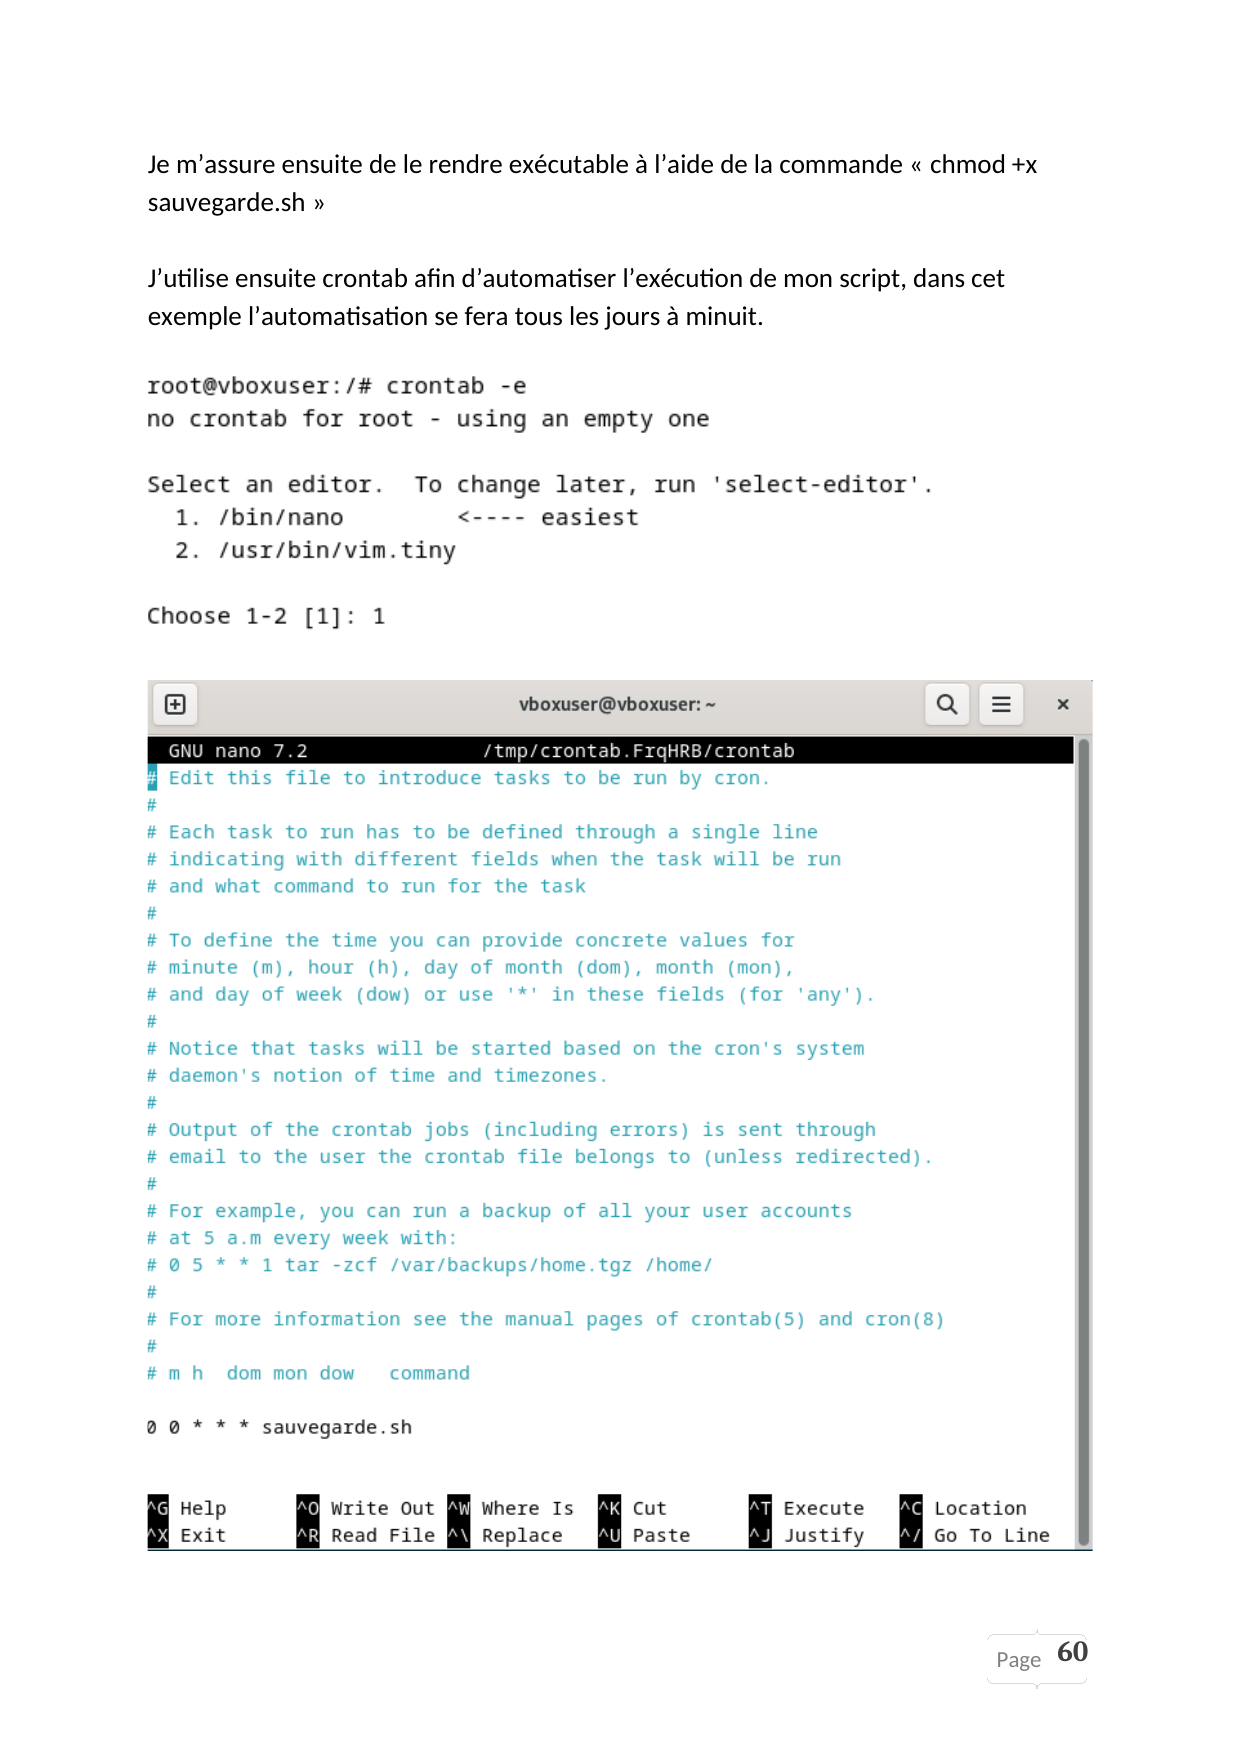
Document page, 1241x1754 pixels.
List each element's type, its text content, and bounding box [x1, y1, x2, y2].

text Je m’assure ensuite de le rendre exécutable à l’aide de la commande « chmod +x sauvegarde.sh » J’utilise ensuite crontab afin d’automatiser l’exécution de mon script, dans cet exemple l’automatisation se fera tous les jours à minuit. [148, 148, 1093, 680]
picture [147, 375, 939, 638]
picture [147, 680, 1093, 1551]
text [148, 1551, 1093, 1589]
